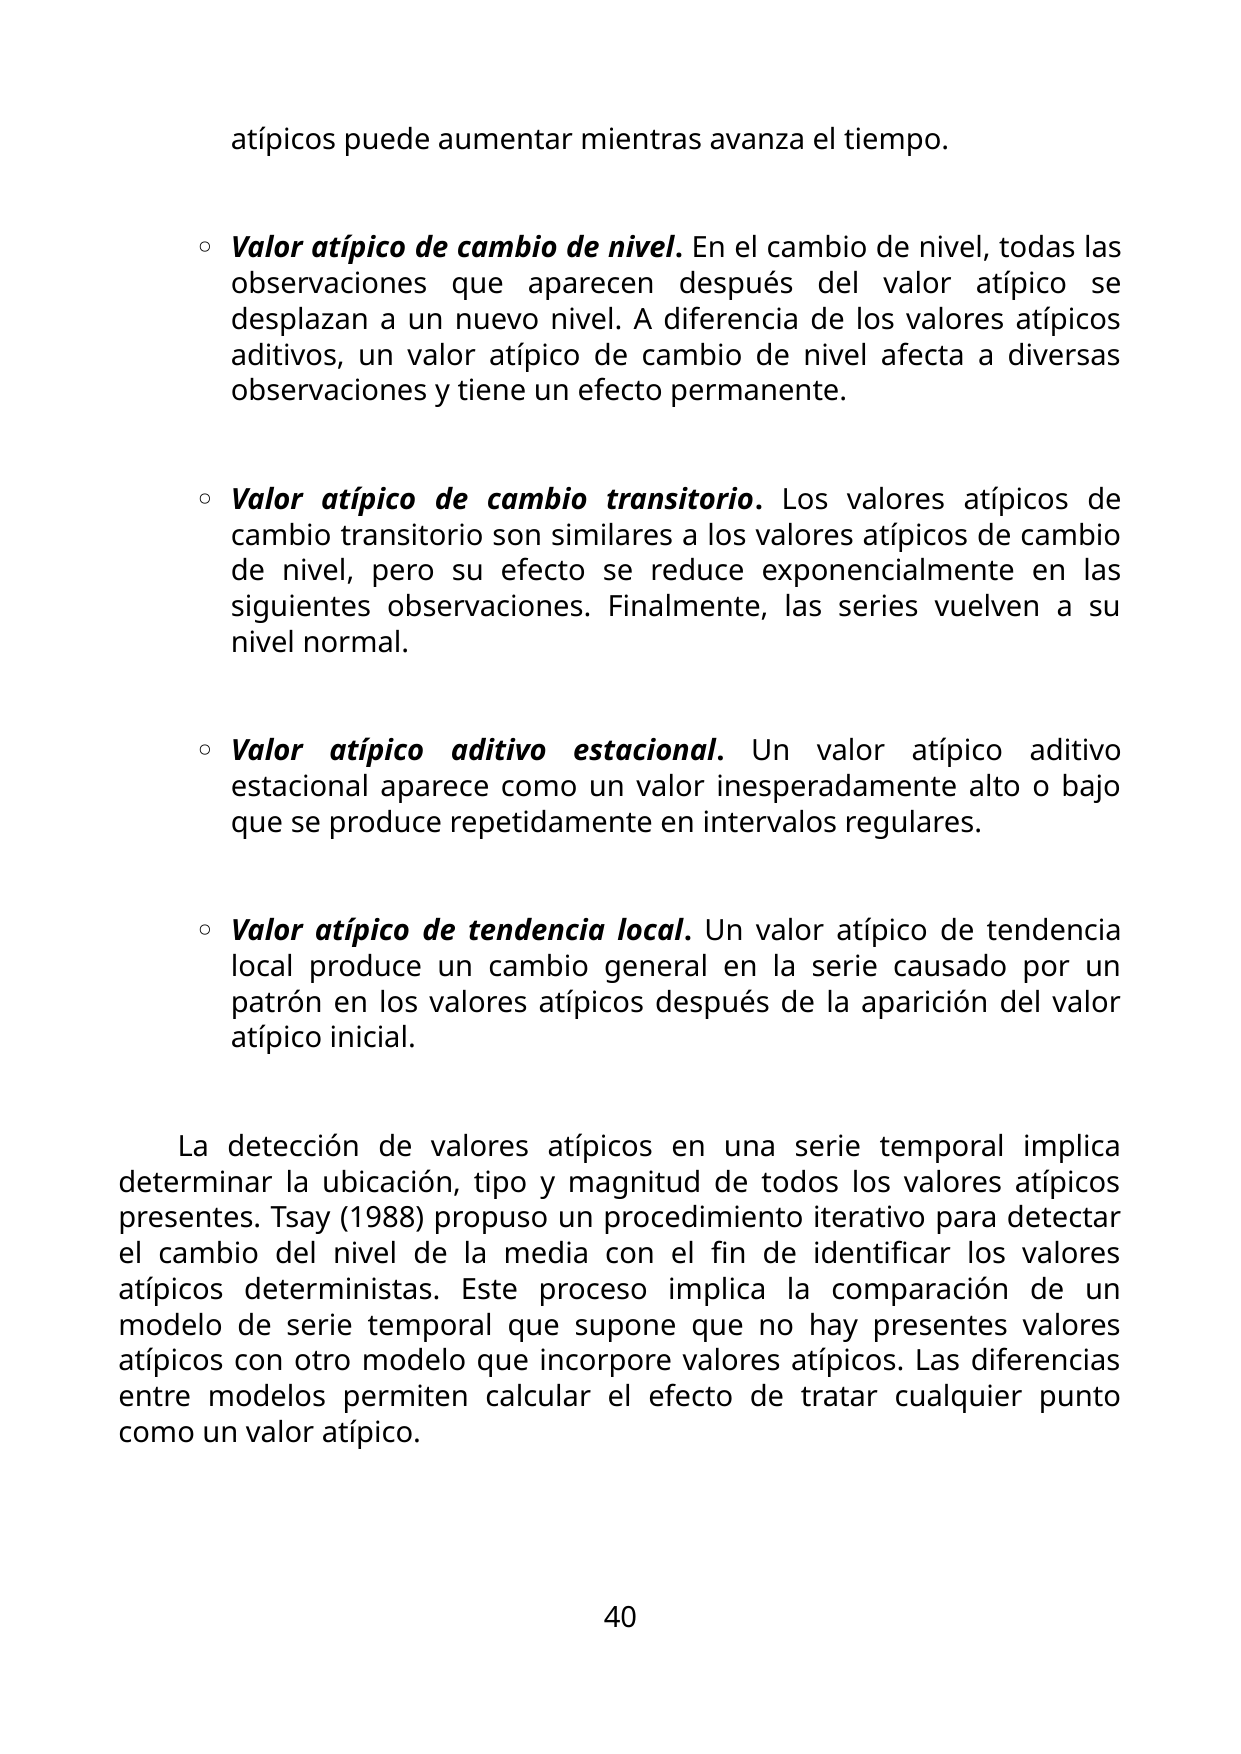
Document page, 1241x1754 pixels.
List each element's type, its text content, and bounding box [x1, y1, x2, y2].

list Valor atípico aditivo estacional. Un valor atípico aditivo estacional aparece como un valor inesperadamente alto o bajo que se produce repetidamente en intervalos regulares. [193, 729, 1122, 841]
text La detección de valores atípicos en una serie temporal implica determinar la ubicación, tipo y magnitud de todos los valores atípicos presentes. Tsay (1988) propuso un procedimiento iterativo para detectar el cambio del nivel de la media con el fin de identificar los valores atípicos deterministas. Este proceso implica la comparación de un modelo de serie temporal que supone que no hay presentes valores atípicos con otro modelo que incorpore valores atípicos. Las diferencias entre modelos permiten calcular el efecto de tratar cualquier punto como un valor atípico. [118, 1125, 1122, 1451]
list atípicos puede aumentar mientras avanza el tiempo. [193, 118, 1122, 158]
list Valor atípico de tendencia local. Un valor atípico de tendencia local produce un cambio general en la serie causado por un patrón en los valores atípicos después de la aparición del valor atípico inicial. [193, 909, 1122, 1056]
list Valor atípico de cambio de nivel. En el cambio de nivel, todas las observaciones que aparecen después del valor atípico se desplazan a un nuevo nivel. A diferencia de los valores atípicos aditivos, un valor atípico de cambio de nivel afecta a diversas observaciones y tiene un efecto permanente. [193, 227, 1122, 409]
list Valor atípico de cambio transitorio. Los valores atípicos de cambio transitorio son similares a los valores atípicos de cambio de nivel, pero su efecto se reduce exponencialmente en las siguientes observaciones. Finalmente, las series vuelven a su nivel normal. [193, 478, 1122, 661]
